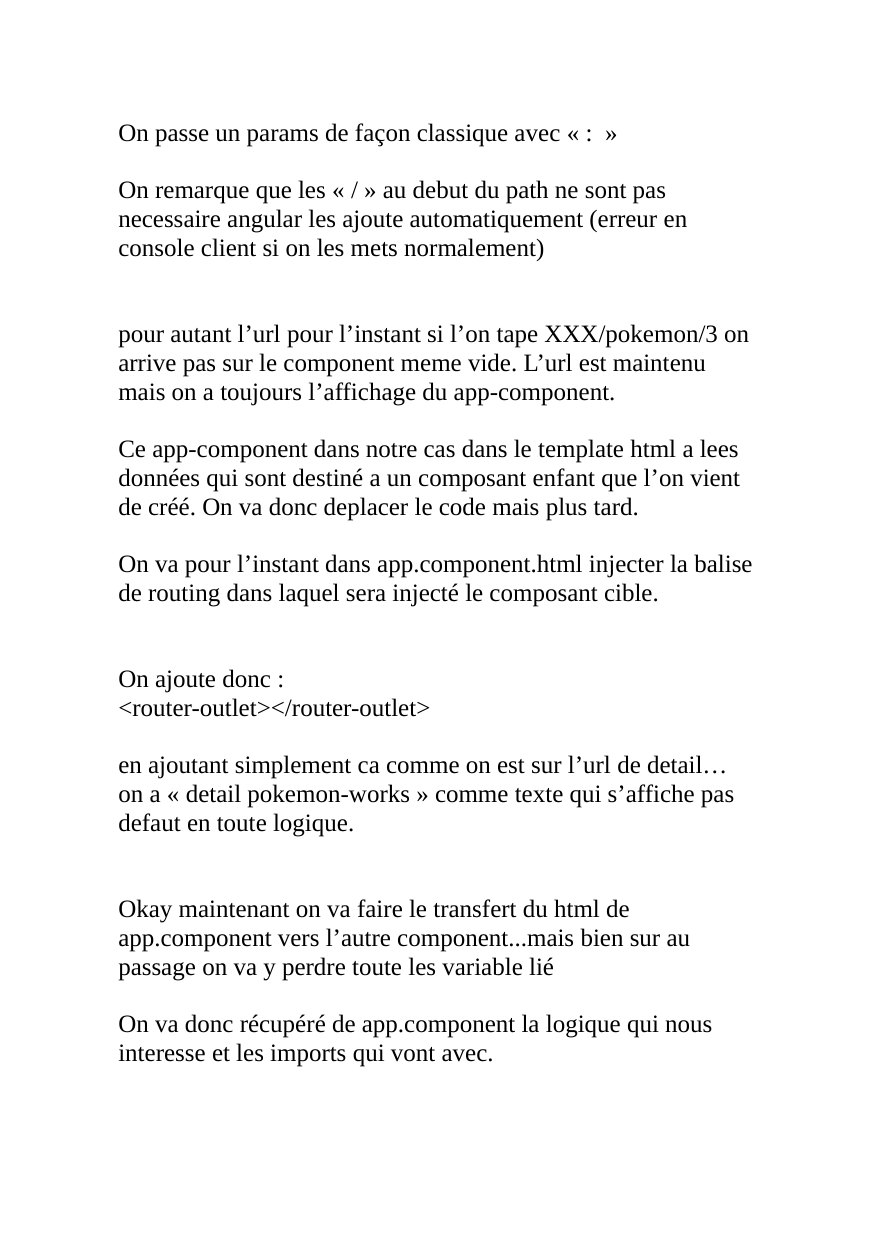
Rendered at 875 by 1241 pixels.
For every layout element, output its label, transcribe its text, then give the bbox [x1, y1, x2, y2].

text On passe un params de façon classique avec « : » [118, 118, 756, 147]
text <router-outlet></router-outlet> [118, 693, 756, 722]
text Okay maintenant on va faire le transfert du html de app.component vers l’autre component...mais bien sur au passage on va y perdre toute les variable lié On va donc récupéré de app.component la logique qui nous interesse et les imports qui vont avec. [118, 894, 756, 1067]
text en ajoutant simplement ca comme on est sur l’url de detail… on a « detail pokemon-works » comme texte qui s’affiche pas defaut en toute logique. [118, 751, 756, 837]
text pour autant l’url pour l’instant si l’on tape XXX/pokemon/3 on arrive pas sur le component meme vide. L’url est maintenu mais on a toujours l’affichage du app-component. Ce app-component dans notre cas dans le template html a lees données qui sont destiné a un composant enfant que l’on vient de créé. On va donc deplacer le code mais plus tard. [118, 319, 756, 521]
text On remarque que les « / » au debut du path ne sont pas necessaire angular les ajoute automatiquement (erreur en console client si on les mets normalement) [118, 147, 756, 262]
text On va pour l’instant dans app.component.html injecter la balise de routing dans laquel sera injecté le composant cible. On ajoute donc : [118, 549, 756, 693]
